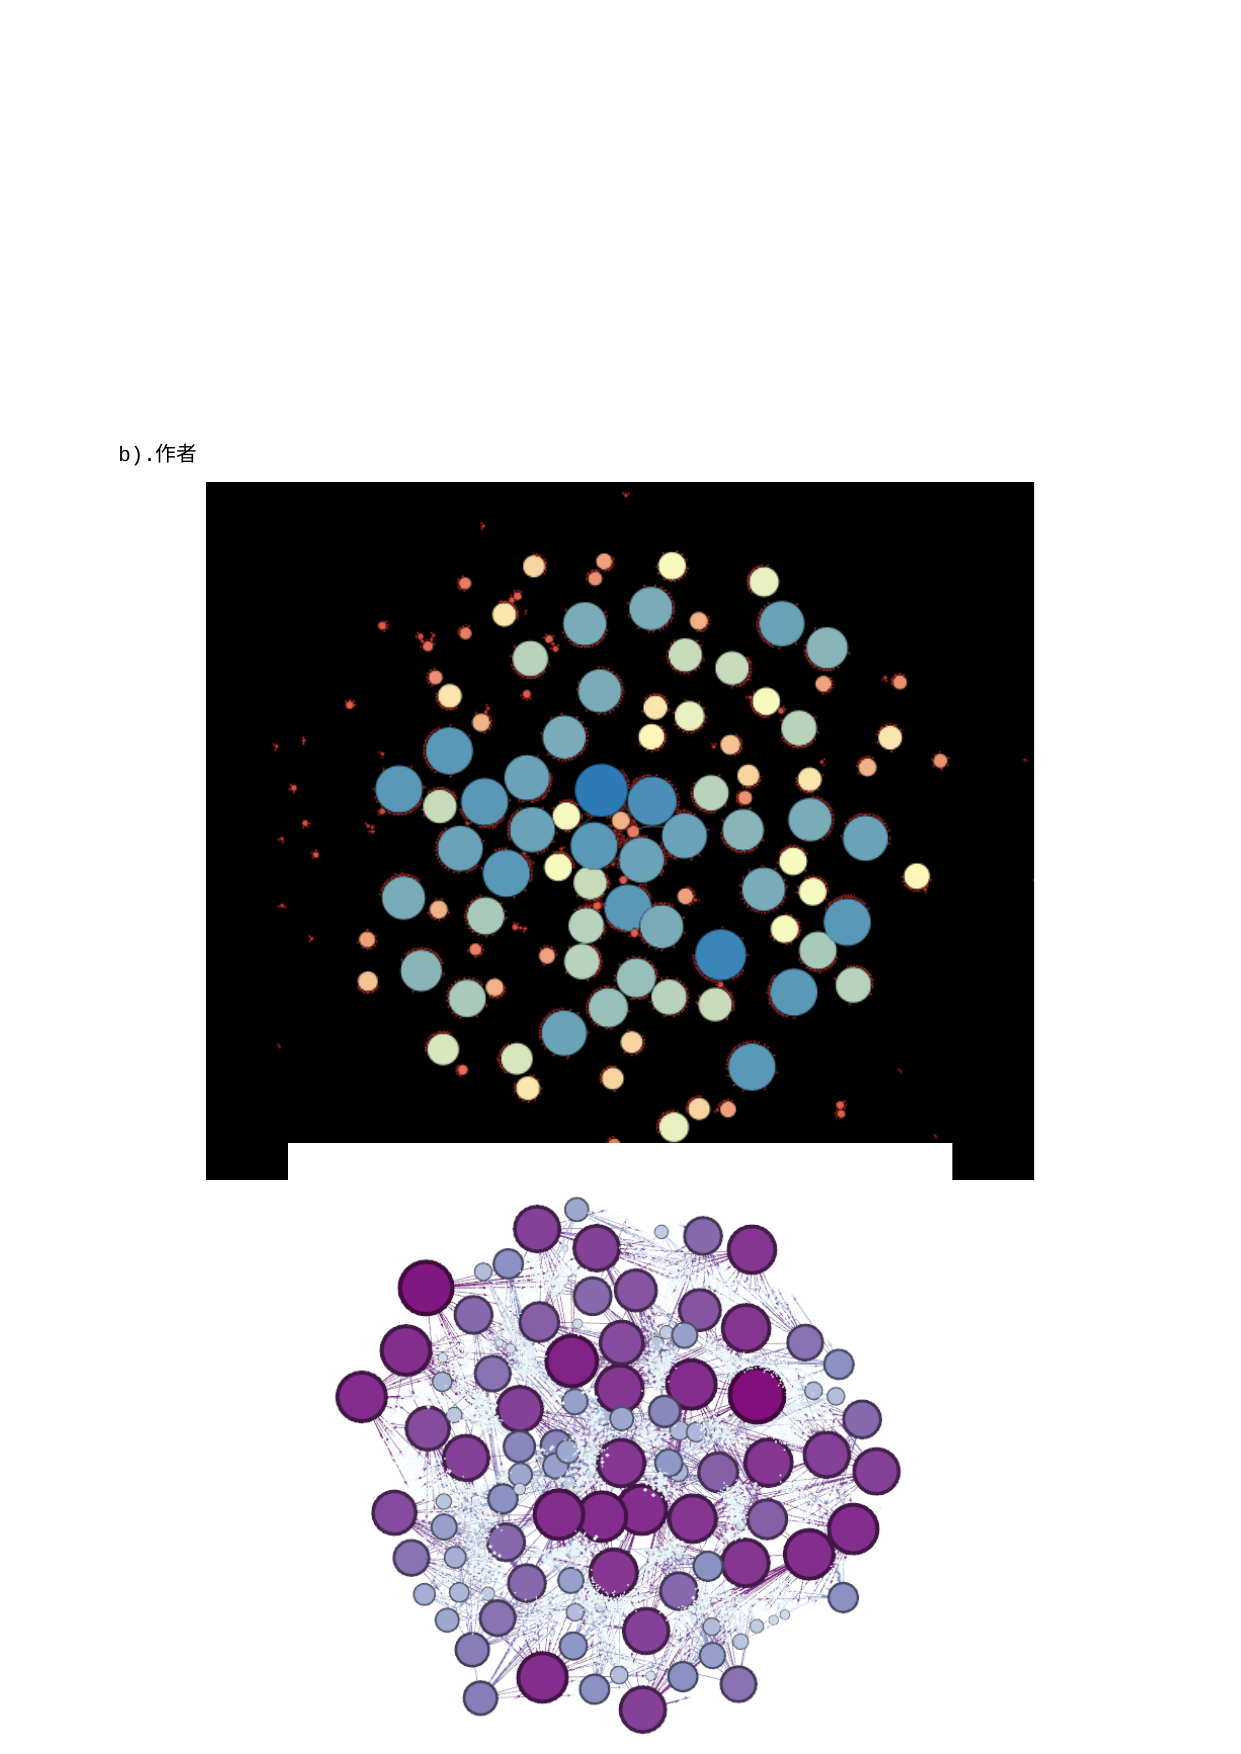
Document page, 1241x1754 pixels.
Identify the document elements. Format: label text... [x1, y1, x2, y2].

text b).作者 [118, 437, 1122, 467]
picture [206, 482, 1035, 1754]
